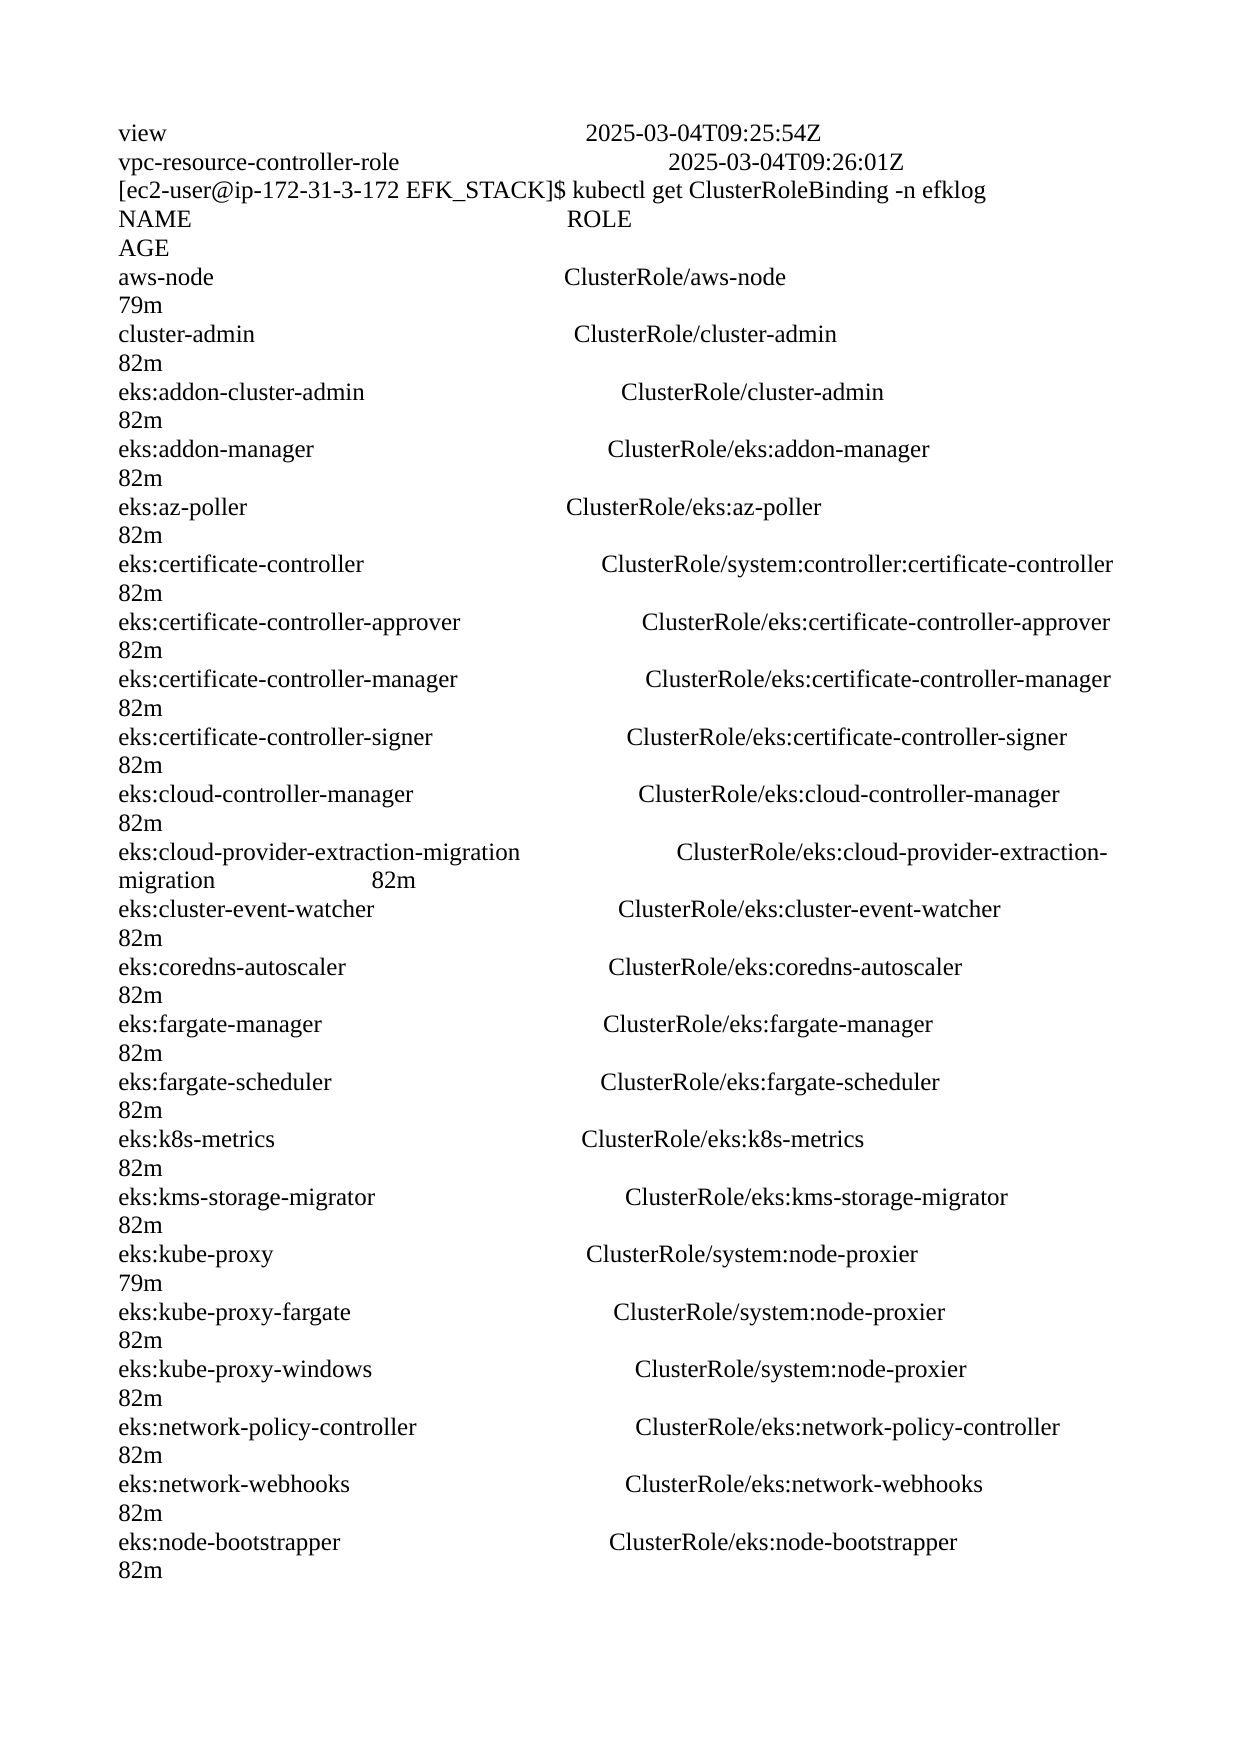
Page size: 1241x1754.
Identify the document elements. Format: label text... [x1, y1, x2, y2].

text eks:certificate-controller-manager ClusterRole/eks:certificate-controller-manager 82m [118, 664, 1122, 722]
text eks:az-poller ClusterRole/eks:az-poller 82m [118, 492, 1122, 549]
text eks:certificate-controller ClusterRole/system:controller:certificate-controller 82m [118, 549, 1122, 607]
text [ec2-user@ip-172-31-3-172 EFK_STACK]$ kubectl get ClusterRoleBinding -n efklog [118, 176, 1122, 204]
text eks:fargate-manager ClusterRole/eks:fargate-manager 82m [118, 1009, 1122, 1067]
text eks:certificate-controller-approver ClusterRole/eks:certificate-controller-approver 82m [118, 607, 1122, 664]
text cluster-admin ClusterRole/cluster-admin 82m [118, 319, 1122, 377]
text NAME ROLE AGE [118, 204, 1122, 262]
text eks:k8s-metrics ClusterRole/eks:k8s-metrics 82m [118, 1124, 1122, 1182]
text eks:kube-proxy-fargate ClusterRole/system:node-proxier 82m [118, 1297, 1122, 1354]
text vpc-resource-controller-role 2025-03-04T09:26:01Z [118, 147, 1122, 176]
text eks:addon-manager ClusterRole/eks:addon-manager 82m [118, 434, 1122, 492]
text aws-node ClusterRole/aws-node 79m [118, 262, 1122, 319]
text eks:node-bootstrapper ClusterRole/eks:node-bootstrapper 82m [118, 1527, 1122, 1584]
text eks:network-webhooks ClusterRole/eks:network-webhooks 82m [118, 1469, 1122, 1527]
text eks:cluster-event-watcher ClusterRole/eks:cluster-event-watcher 82m [118, 894, 1122, 952]
text eks:cloud-controller-manager ClusterRole/eks:cloud-controller-manager 82m [118, 779, 1122, 837]
text eks:addon-cluster-admin ClusterRole/cluster-admin 82m [118, 377, 1122, 434]
text eks:kms-storage-migrator ClusterRole/eks:kms-storage-migrator 82m [118, 1182, 1122, 1239]
text eks:kube-proxy ClusterRole/system:node-proxier 79m [118, 1239, 1122, 1297]
text view 2025-03-04T09:25:54Z [118, 118, 1122, 147]
text eks:cloud-provider-extraction-migration ClusterRole/eks:cloud-provider-extraction-migration 82m [118, 837, 1122, 894]
text eks:certificate-controller-signer ClusterRole/eks:certificate-controller-signer 82m [118, 722, 1122, 779]
text eks:network-policy-controller ClusterRole/eks:network-policy-controller 82m [118, 1412, 1122, 1469]
text eks:fargate-scheduler ClusterRole/eks:fargate-scheduler 82m [118, 1067, 1122, 1124]
text eks:kube-proxy-windows ClusterRole/system:node-proxier 82m [118, 1354, 1122, 1412]
text eks:coredns-autoscaler ClusterRole/eks:coredns-autoscaler 82m [118, 952, 1122, 1009]
